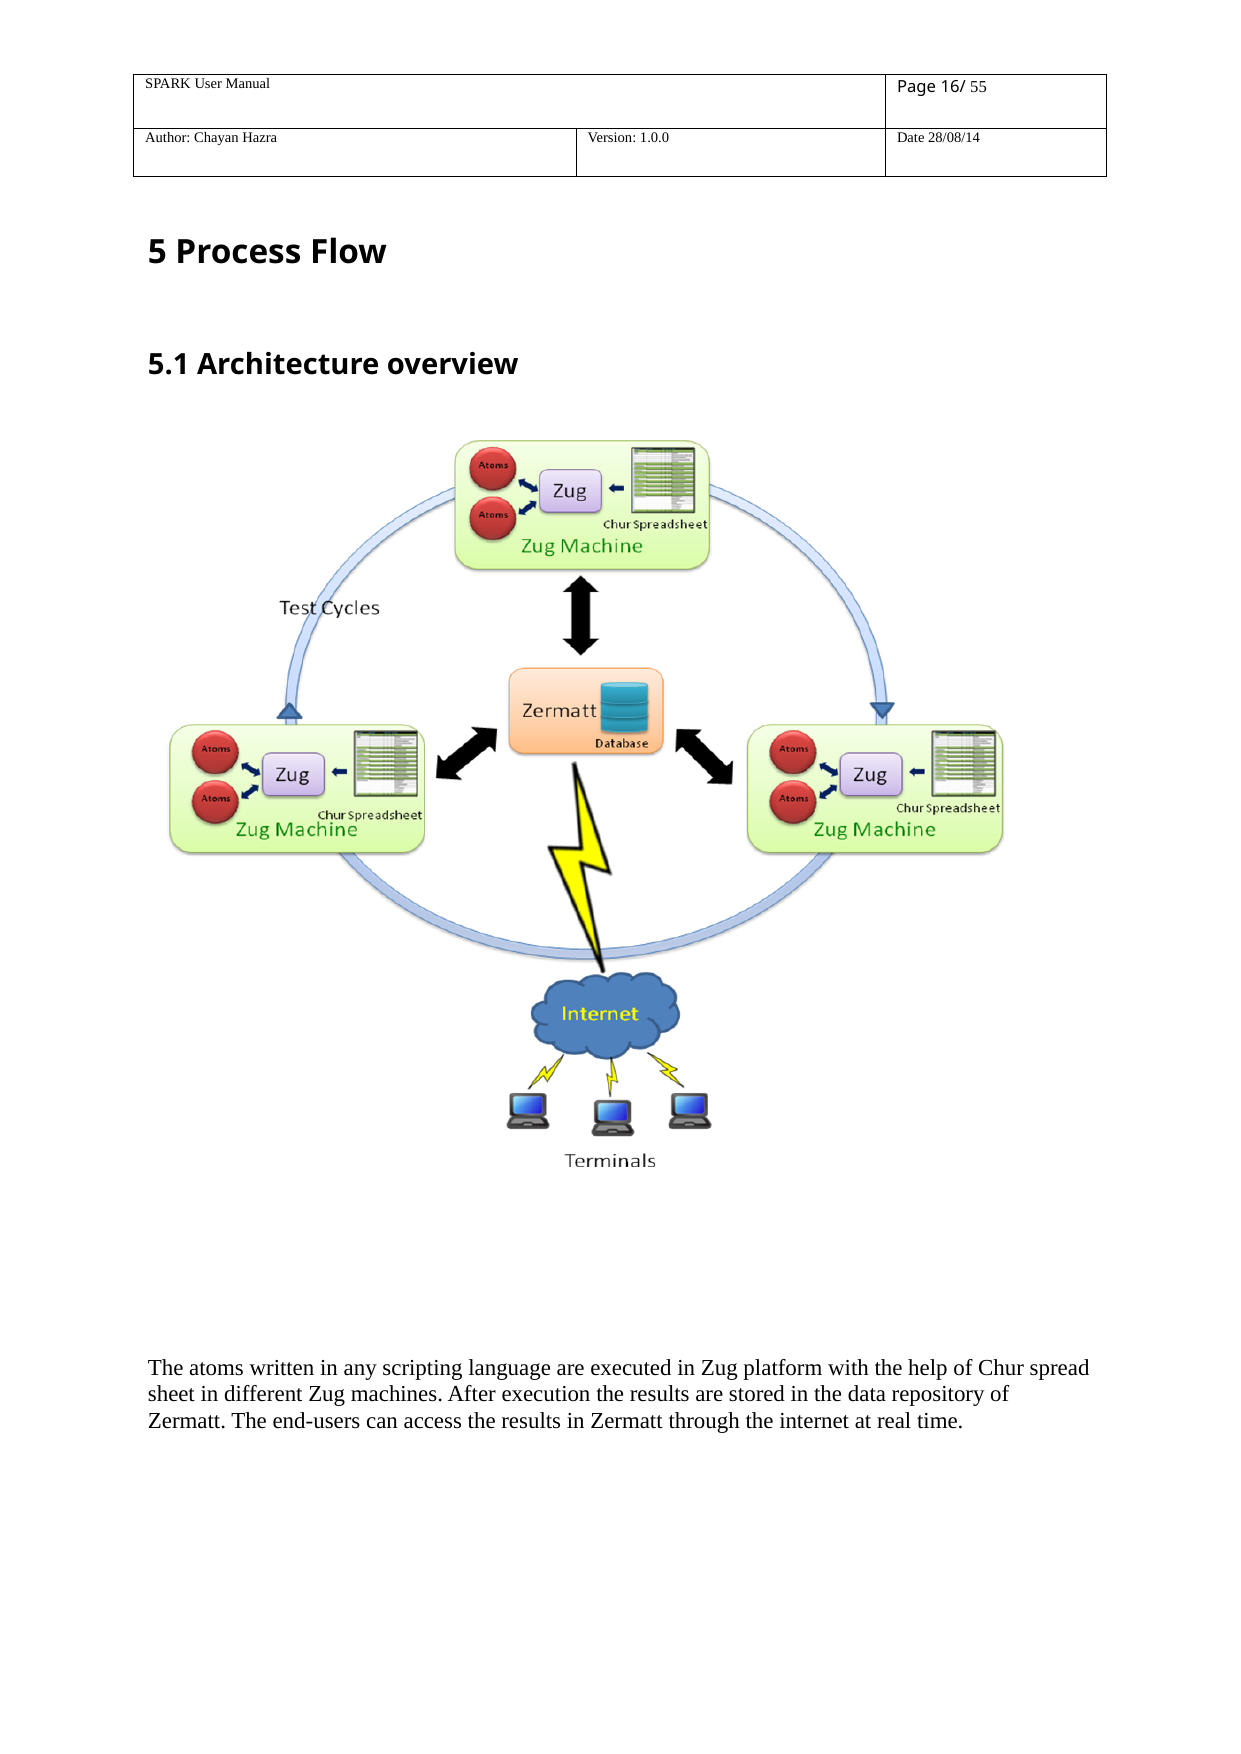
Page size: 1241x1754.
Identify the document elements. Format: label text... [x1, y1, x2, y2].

subtitle Process Flow [148, 228, 1092, 273]
text The atoms written in any scripting language are executed in Zug platform with the help of Chur spread sheet in different Zug machines. After execution the results are stored in the data repository of Zermatt. The end-users can access the results in Zermatt through the internet at real time. [148, 1354, 1092, 1433]
subtitle 5.1 Architecture overview [148, 344, 1092, 383]
picture [166, 441, 1002, 1166]
